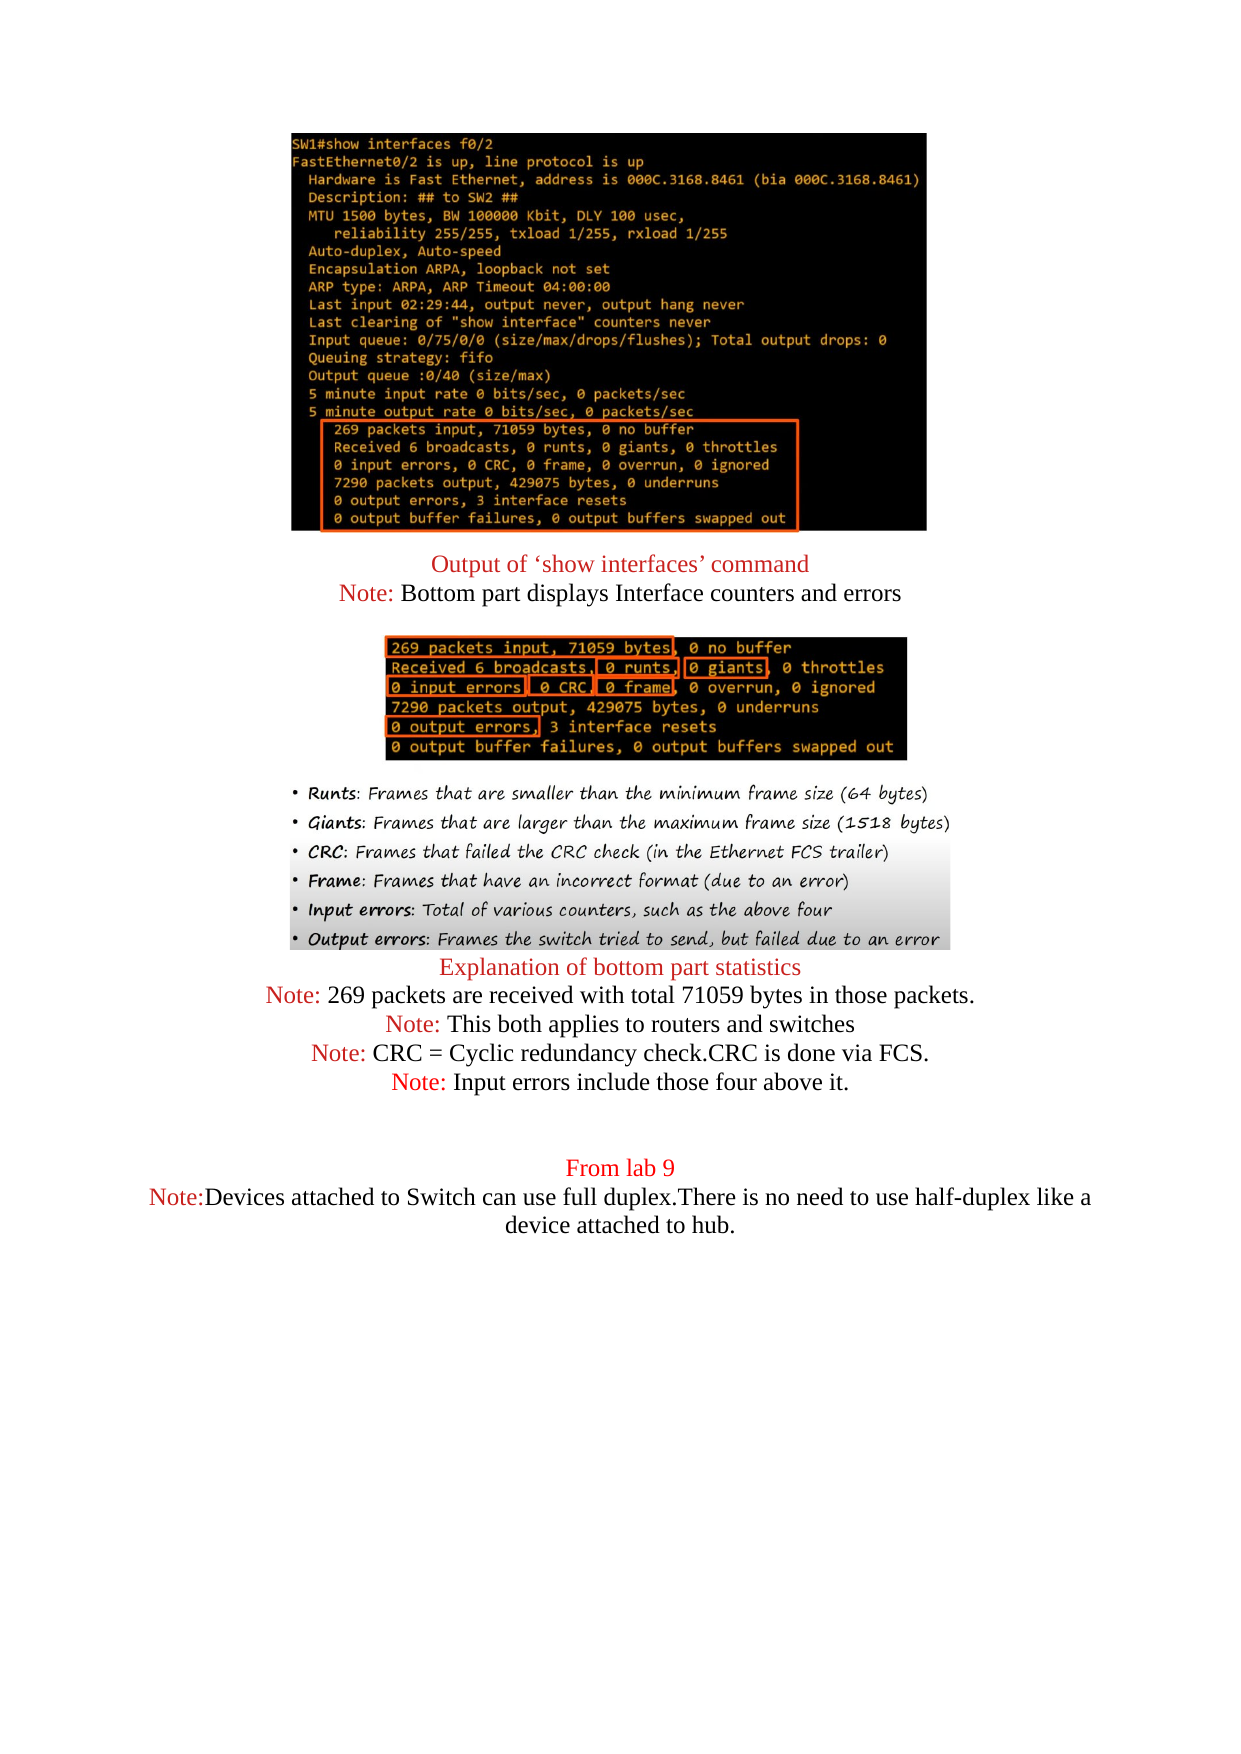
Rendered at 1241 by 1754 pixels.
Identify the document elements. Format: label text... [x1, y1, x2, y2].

picture [291, 133, 928, 533]
text Note: CRC = Cyclic redundancy check.CRC is done via FCS. [118, 1038, 1122, 1067]
text Note:Devices attached to Switch can use full duplex.There is no need to use half-duplex like a device attached to hub. [118, 1182, 1122, 1239]
text From lab 9 [118, 1153, 1122, 1182]
text Explanation of bottom part statistics [118, 952, 1122, 981]
picture [289, 635, 951, 950]
text Note: Bottom part displays Interface counters and errors [118, 578, 1122, 607]
text Note: 269 packets are received with total 71059 bytes in those packets. [118, 981, 1122, 1009]
text Note: Input errors include those four above it. [118, 1067, 1122, 1096]
text Note: This both applies to routers and switches [118, 1009, 1122, 1038]
text Output of ‘show interfaces’ command [118, 549, 1122, 578]
